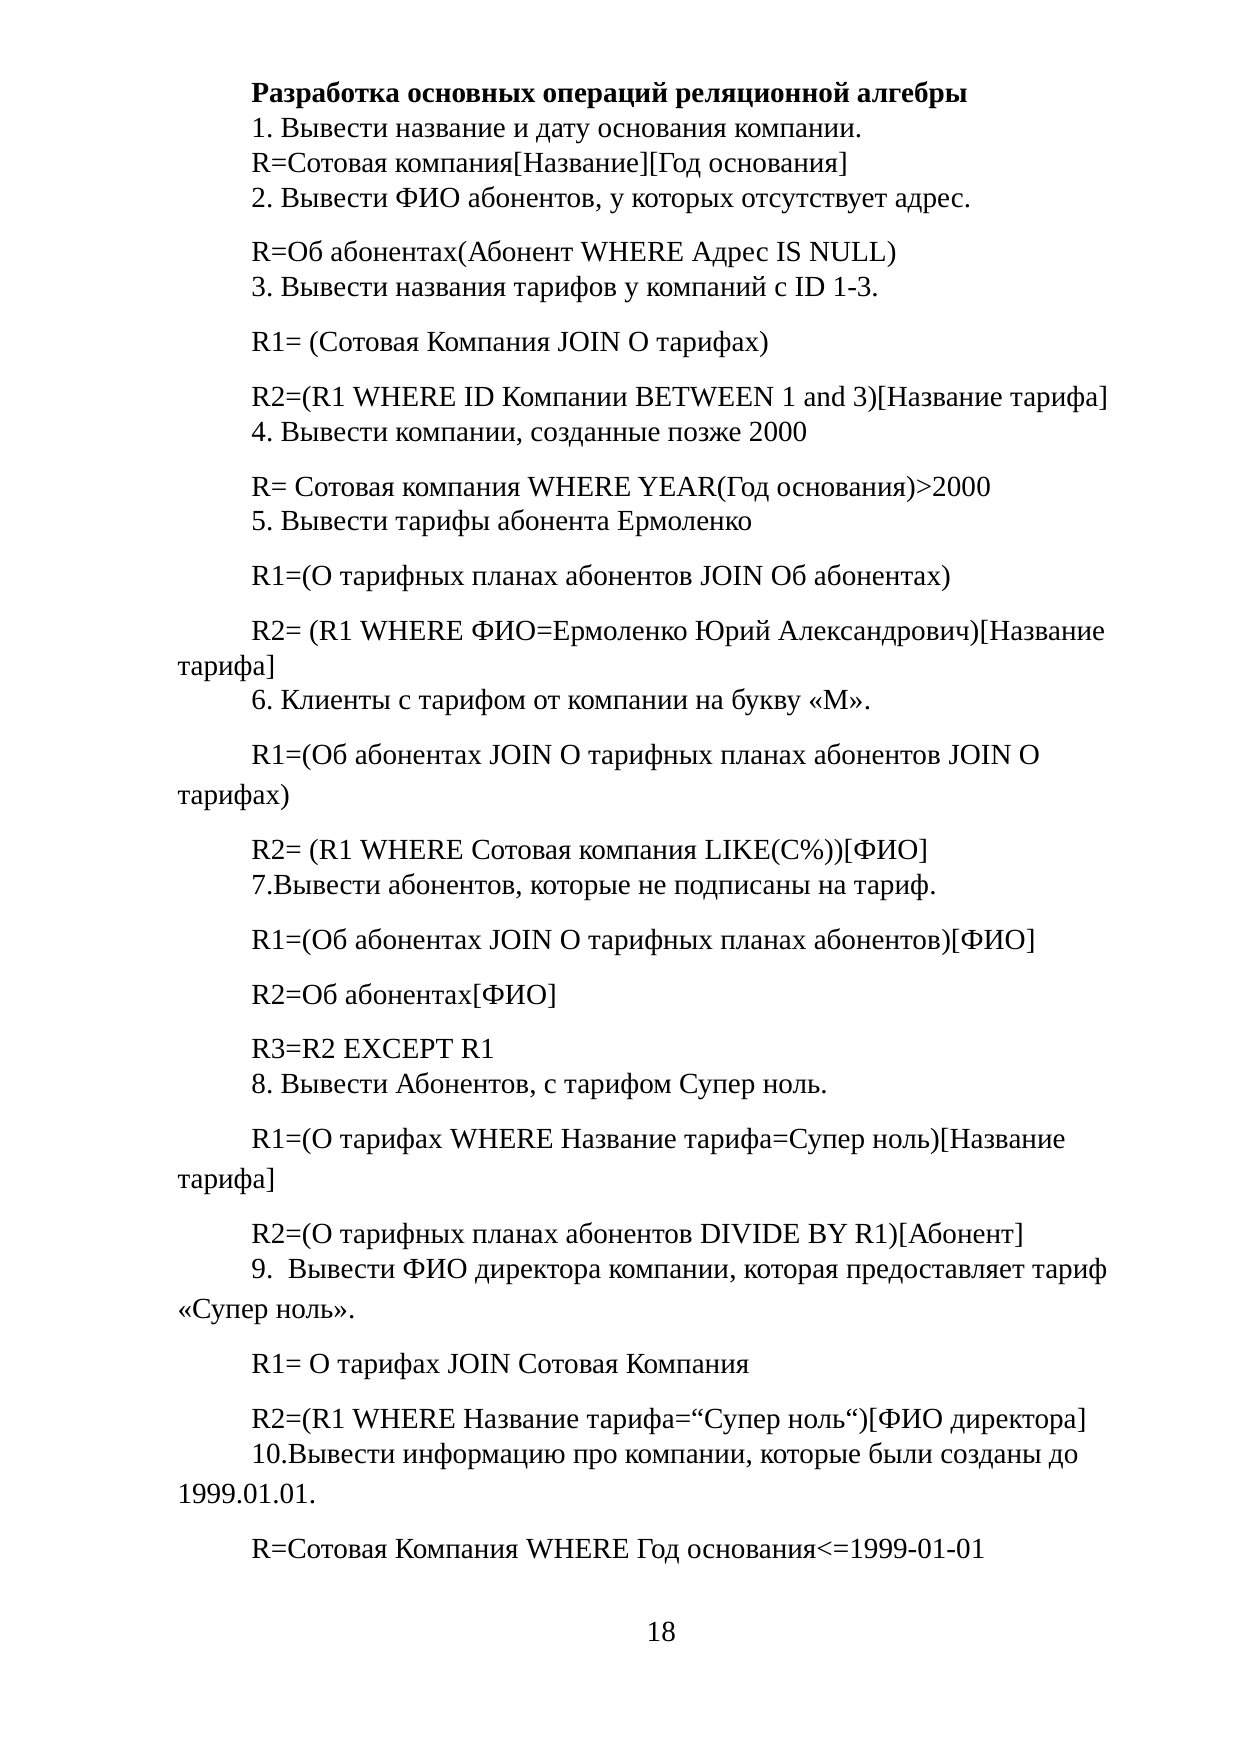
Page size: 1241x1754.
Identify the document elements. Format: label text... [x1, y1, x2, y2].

text 10.Вывести информацию про компании, которые были созданы до 1999.01.01. [177, 1436, 1152, 1509]
text 6. Клиенты с тарифом от компании на букву «М». [177, 682, 1152, 716]
text R1=(О тарифных планах абонентов JOIN Об абонентах) [177, 558, 1152, 592]
text R1=(Об абонентах JOIN О тарифных планах абонентов)[ФИО] [177, 922, 1152, 956]
text 3. Вывести названия тарифов у компаний с ID 1-3. [177, 269, 1152, 303]
text R2= (R1 WHERE Сотовая компания LIKE(С%))[ФИО] [177, 832, 1152, 866]
text 8. Вывести Абонентов, с тарифом Супер ноль. [177, 1066, 1152, 1100]
text 2. Вывести ФИО абонентов, у которых отсутствует адрес. [177, 180, 1152, 213]
text 4. Вывести компании, созданные позже 2000 [177, 414, 1152, 447]
text R=Сотовая Компания WHERE Год основания<=1999-01-01 [177, 1531, 1152, 1564]
text R=Об абонентах(Абонент WHERE Адрес IS NULL) [177, 234, 1152, 268]
text R2=(R1 WHERE Название тарифа=“Супер ноль“)[ФИО директора] [177, 1401, 1152, 1434]
subtitle Разработка основных операций реляционной алгебры [177, 75, 1152, 108]
text R3=R2 EXCEPT R1 [177, 1032, 1152, 1065]
text R2= (R1 WHERE ФИО=Ермоленко Юрий Александрович)[Название тарифа] [177, 613, 1152, 681]
text 5. Вывести тарифы абонента Ермоленко [177, 503, 1152, 537]
text R1= (Сотовая Компания JOIN О тарифах) [177, 324, 1152, 358]
text 1. Вывести название и дату основания компании. [177, 110, 1152, 143]
text 7.Вывести абонентов, которые не подписаны на тариф. [177, 867, 1152, 901]
text R=Сотовая компания[Название][Год основания] [177, 145, 1152, 178]
text R2=Об абонентах[ФИО] [177, 977, 1152, 1010]
text R= Сотовая компания WHERE YEAR(Год основания)>2000 [177, 469, 1152, 502]
text R1=(О тарифах WHERE Название тарифа=Супер ноль)[Название тарифа] [177, 1121, 1152, 1195]
text R1= О тарифах JOIN Сотовая Компания [177, 1346, 1152, 1380]
text 9. Вывести ФИО директора компании, которая предоставляет тариф «Супер ноль». [177, 1251, 1152, 1325]
text R2=(О тарифных планах абонентов DIVIDE BY R1)[Абонент] [177, 1216, 1152, 1250]
text R1=(Об абонентах JOIN О тарифных планах абонентов JOIN О тарифах) [177, 737, 1152, 811]
text R2=(R1 WHERE ID Компании BETWEEN 1 and 3)[Название тарифа] [177, 379, 1152, 412]
